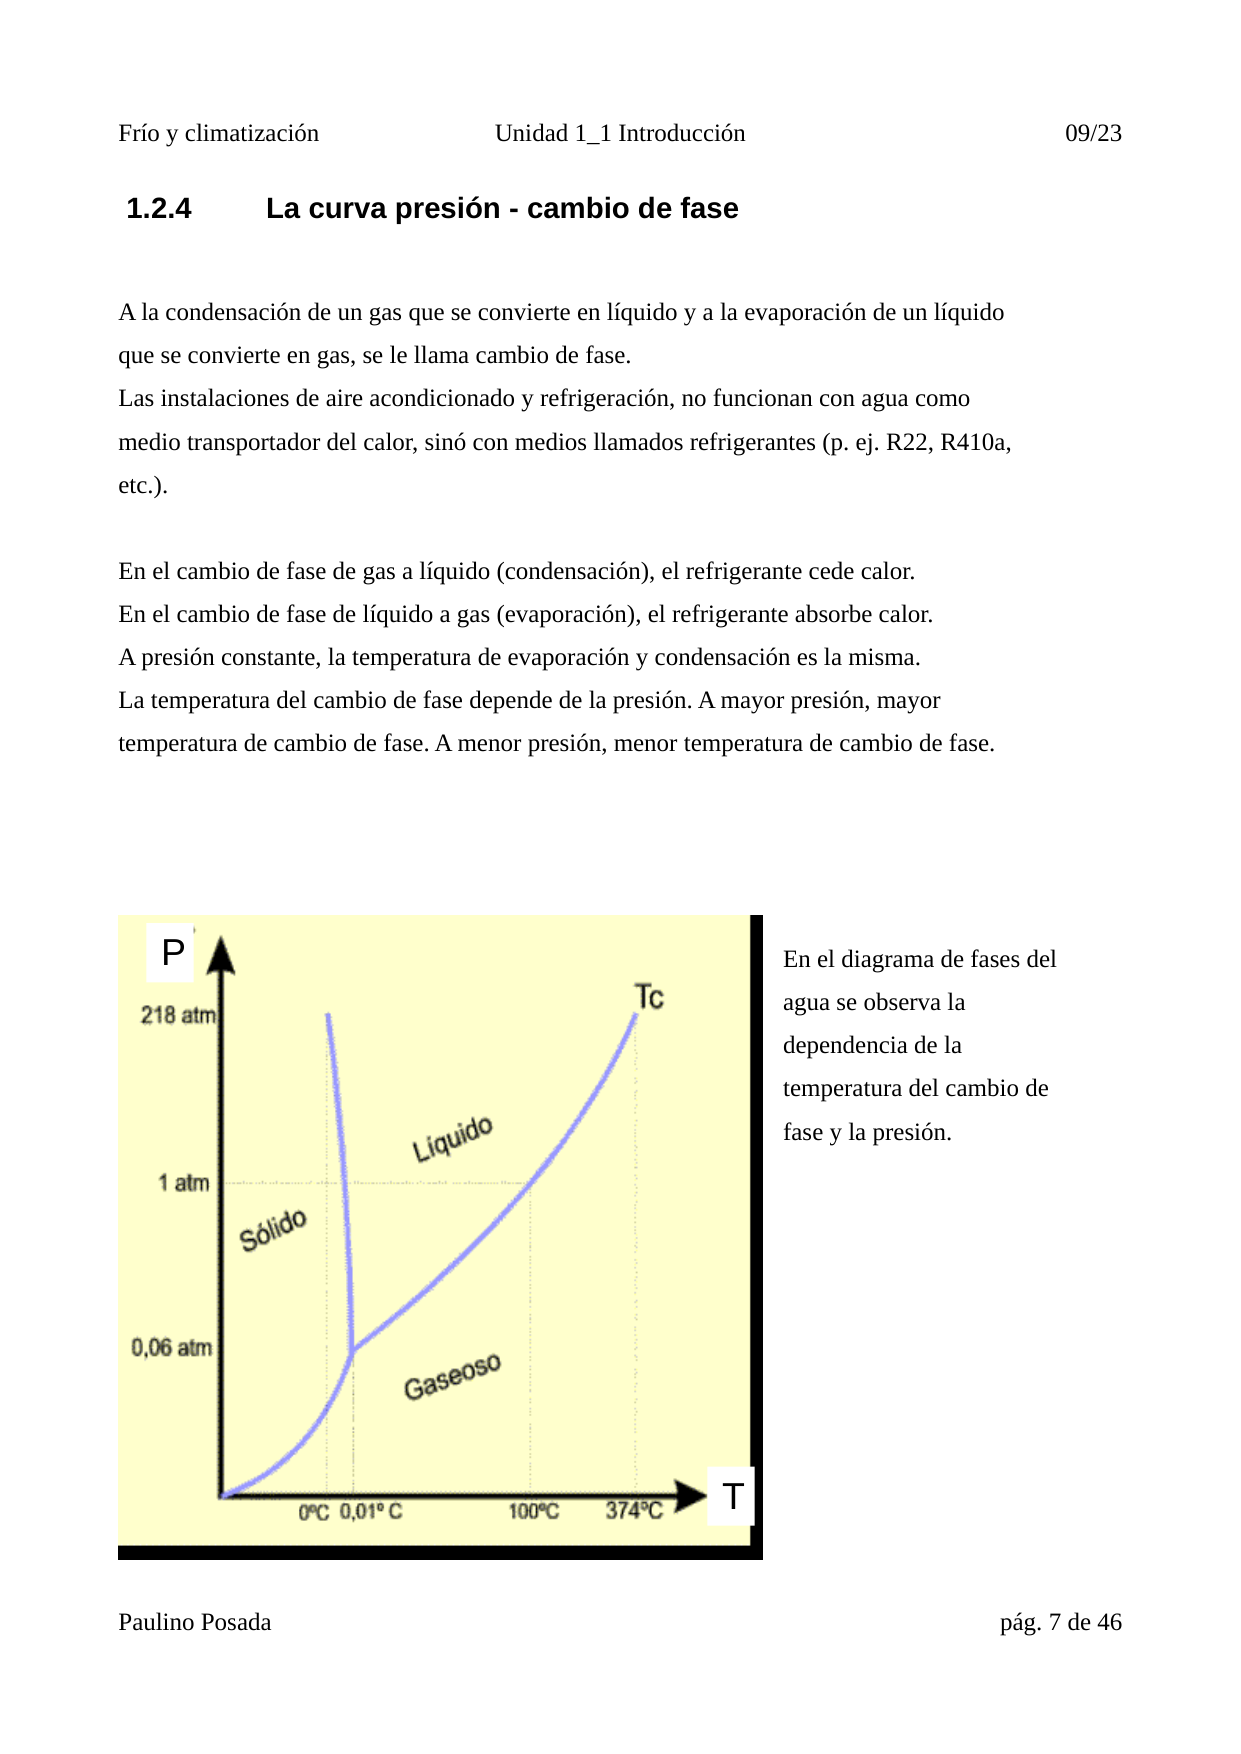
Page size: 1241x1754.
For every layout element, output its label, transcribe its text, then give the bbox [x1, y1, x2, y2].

text La temperatura del cambio de fase depende de la presión. A mayor presión, mayor [118, 685, 1122, 714]
text Las instalaciones de aire acondicionado y refrigeración, no funcionan con agua como [118, 383, 1122, 412]
text En el diagrama de fases del [763, 944, 1122, 973]
text agua se observa la [763, 987, 1122, 1016]
text medio transportador del calor, sinó con medios llamados refrigerantes (p. ej. R22, R410a, [118, 427, 1122, 455]
text A la condensación de un gas que se convierte en líquido y a la evaporación de un líquido [118, 297, 1122, 326]
text etc.). [118, 470, 1122, 498]
text temperatura del cambio de [763, 1073, 1122, 1102]
text En el cambio de fase de gas a líquido (condensación), el refrigerante cede calor. [118, 556, 1122, 585]
text que se convierte en gas, se le llama cambio de fase. [118, 340, 1122, 369]
picture [118, 915, 763, 1560]
text temperatura de cambio de fase. A menor presión, menor temperatura de cambio de fase. [118, 728, 1122, 757]
text A presión constante, la temperatura de evaporación y condensación es la misma. [118, 642, 1122, 671]
text dependencia de la [763, 1030, 1122, 1059]
text En el cambio de fase de líquido a gas (evaporación), el refrigerante absorbe calor. [118, 599, 1122, 628]
text fase y la presión. [763, 1117, 1122, 1145]
subtitle La curva presión - cambio de fase [118, 191, 1122, 225]
